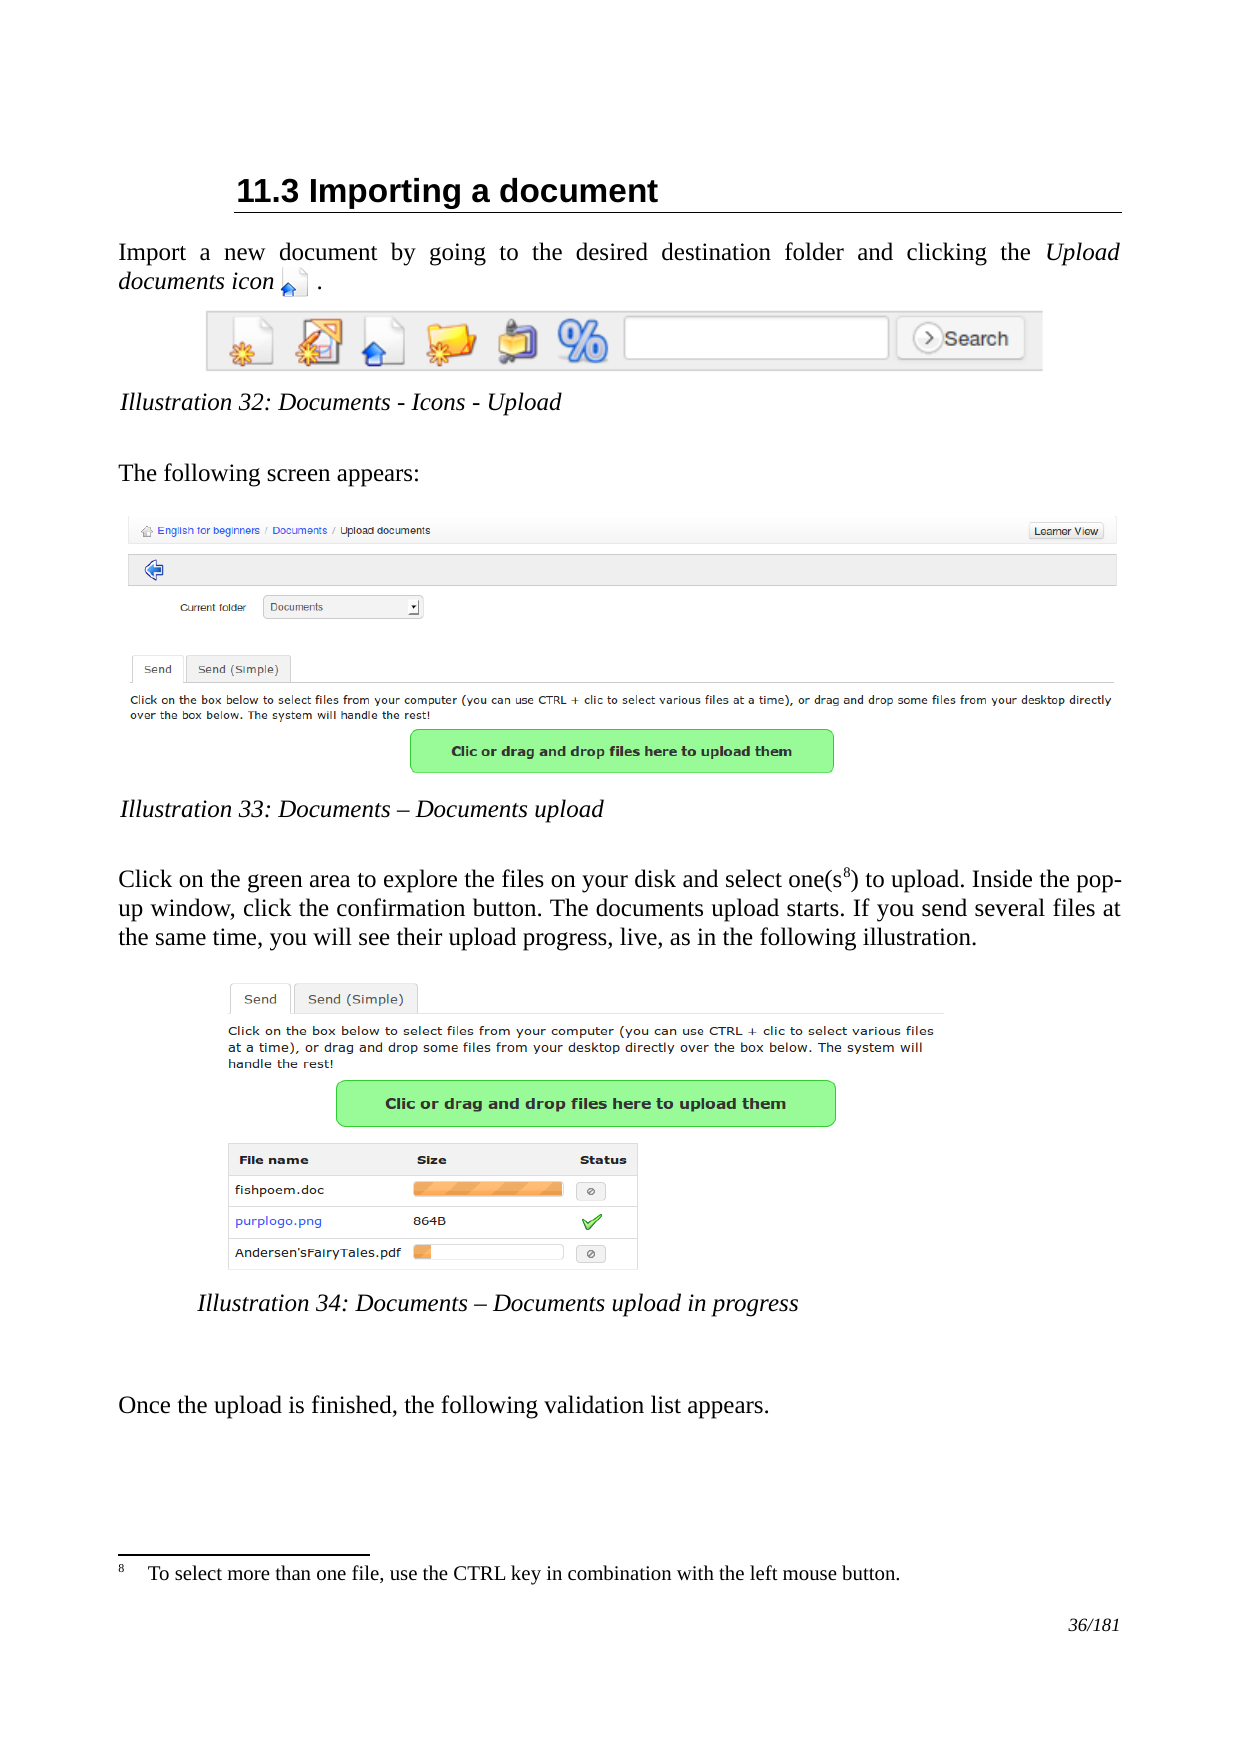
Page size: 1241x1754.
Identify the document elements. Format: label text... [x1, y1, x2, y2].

picture [213, 964, 945, 1289]
picture [197, 298, 1043, 387]
text Import a new document by going to the desired destination folder and clicking the Upload documents icon . [118, 237, 1122, 296]
text To select more than one file, use the CTRL key in combination with the left mouse button. [118, 1561, 1122, 1585]
picture [118, 516, 1122, 795]
text The following screen appears: [118, 458, 1122, 486]
picture [280, 267, 310, 296]
text Click on the green area to explore the files on your disk and select one(s) to upload. Inside the pop-up window, click the confirmation button. The documents upload starts. If you send several files at the same time, you will see their upload progress, live, as in the following illustration. [118, 864, 1122, 950]
subtitle Importing a document [234, 172, 1122, 212]
text Illustration 34: Documents – Documents upload in progress [197, 977, 1043, 1317]
text Illustration 32: Documents - Icons - Upload [120, 311, 1120, 416]
text Illustration 33: Documents – Documents upload [120, 795, 1120, 823]
text Once the upload is finished, the following validation list appears. [118, 1390, 1122, 1419]
